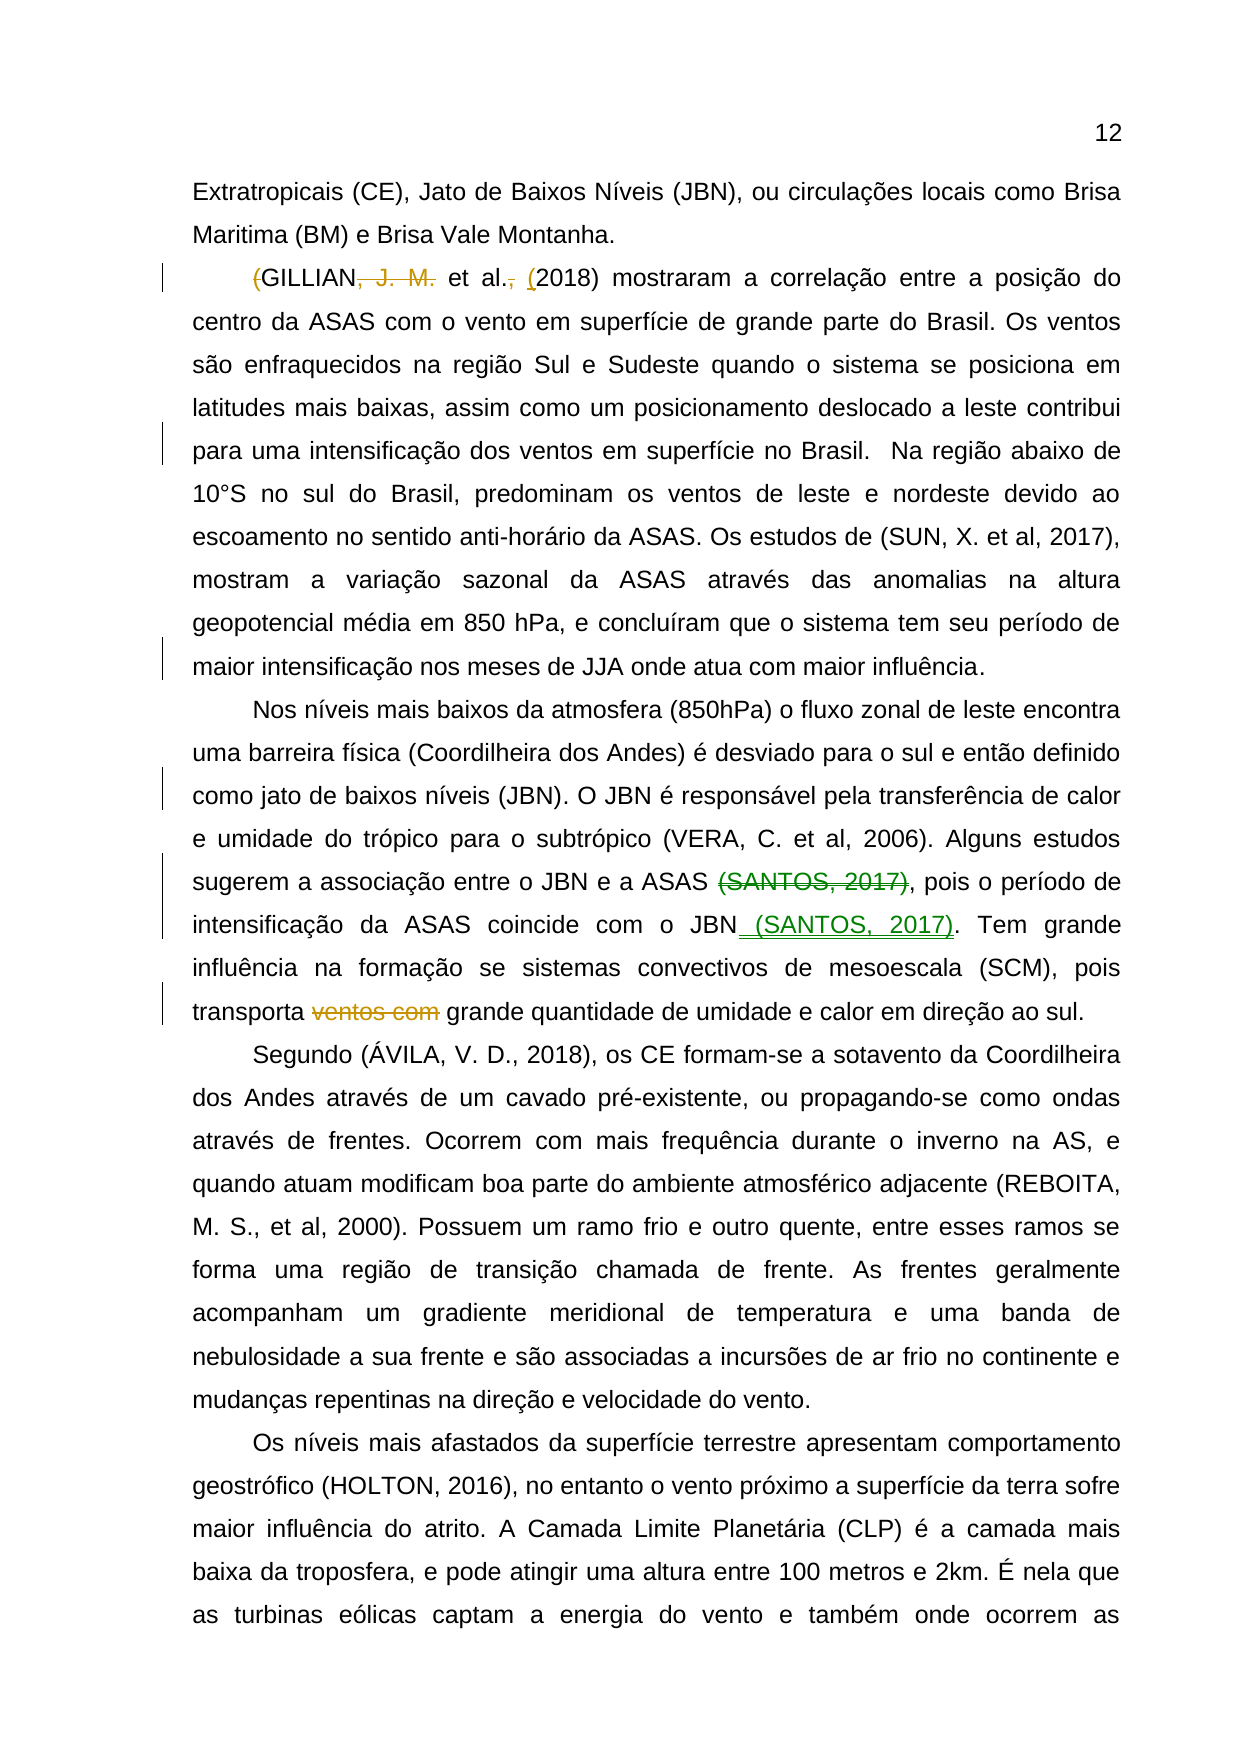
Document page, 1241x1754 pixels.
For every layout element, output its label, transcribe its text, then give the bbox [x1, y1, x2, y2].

text Nos níveis mais baixos da atmosfera (850hPa) o fluxo zonal de leste encontra uma barreira física (Coordilheira dos Andes) é desviado para o sul e então definido como jato de baixos níveis (JBN). O JBN é responsável pela transferência de calor e umidade do trópico para o subtrópico (VERA, C. et al, 2006). Alguns estudos sugerem a associação entre o JBN e a ASAS , pois o período de intensificação da ASAS coincide com o JBN (SANTOS, 2017). Tem grande influência na formação se sistemas convectivos de mesoescala (SCM), pois transporta grande quantidade de umidade e calor em direção ao sul. [177, 695, 1122, 1025]
text Os níveis mais afastados da superfície terrestre apresentam comportamento geostrófico (HOLTON, 2016), no entanto o vento próximo a superfície da terra sofre maior influência do atrito. A Camada Limite Planetária (CLP) é a camada mais baixa da troposfera, e pode atingir uma altura entre 100 metros e 2km. É nela que as turbinas eólicas captam a energia do vento e também onde ocorrem as [177, 1428, 1122, 1629]
text Extratropicais (CE), Jato de Baixos Níveis (JBN), ou circulações locais como Brisa Maritima (BM) e Brisa Vale Montanha. [177, 177, 1122, 249]
text GILLIAN et al. (2018) mostraram a correlação entre a posição do centro da ASAS com o vento em superfície de grande parte do Brasil. Os ventos são enfraquecidos na região Sul e Sudeste quando o sistema se posiciona em latitudes mais baixas, assim como um posicionamento deslocado a leste contribui para uma intensificação dos ventos em superfície no Brasil. Na região abaixo de 10°S no sul do Brasil, predominam os ventos de leste e nordeste devido ao escoamento no sentido anti-horário da ASAS. Os estudos de (SUN, X. et al, 2017), mostram a variação sazonal da ASAS através das anomalias na altura geopotencial média em 850 hPa, e concluíram que o sistema tem seu período de maior intensificação nos meses de JJA onde atua com maior influência. [177, 263, 1122, 680]
text Segundo (ÁVILA, V. D., 2018), os CE formam-se a sotavento da Coordilheira dos Andes através de um cavado pré-existente, ou propagando-se como ondas através de frentes. Ocorrem com mais frequência durante o inverno na AS, e quando atuam modificam boa parte do ambiente atmosférico adjacente (REBOITA, M. S., et al, 2000). Possuem um ramo frio e outro quente, entre esses ramos se forma uma região de transição chamada de frente. As frentes geralmente acompanham um gradiente meridional de temperatura e uma banda de nebulosidade a sua frente e são associadas a incursões de ar frio no continente e mudanças repentinas na direção e velocidade do vento. [177, 1040, 1122, 1413]
